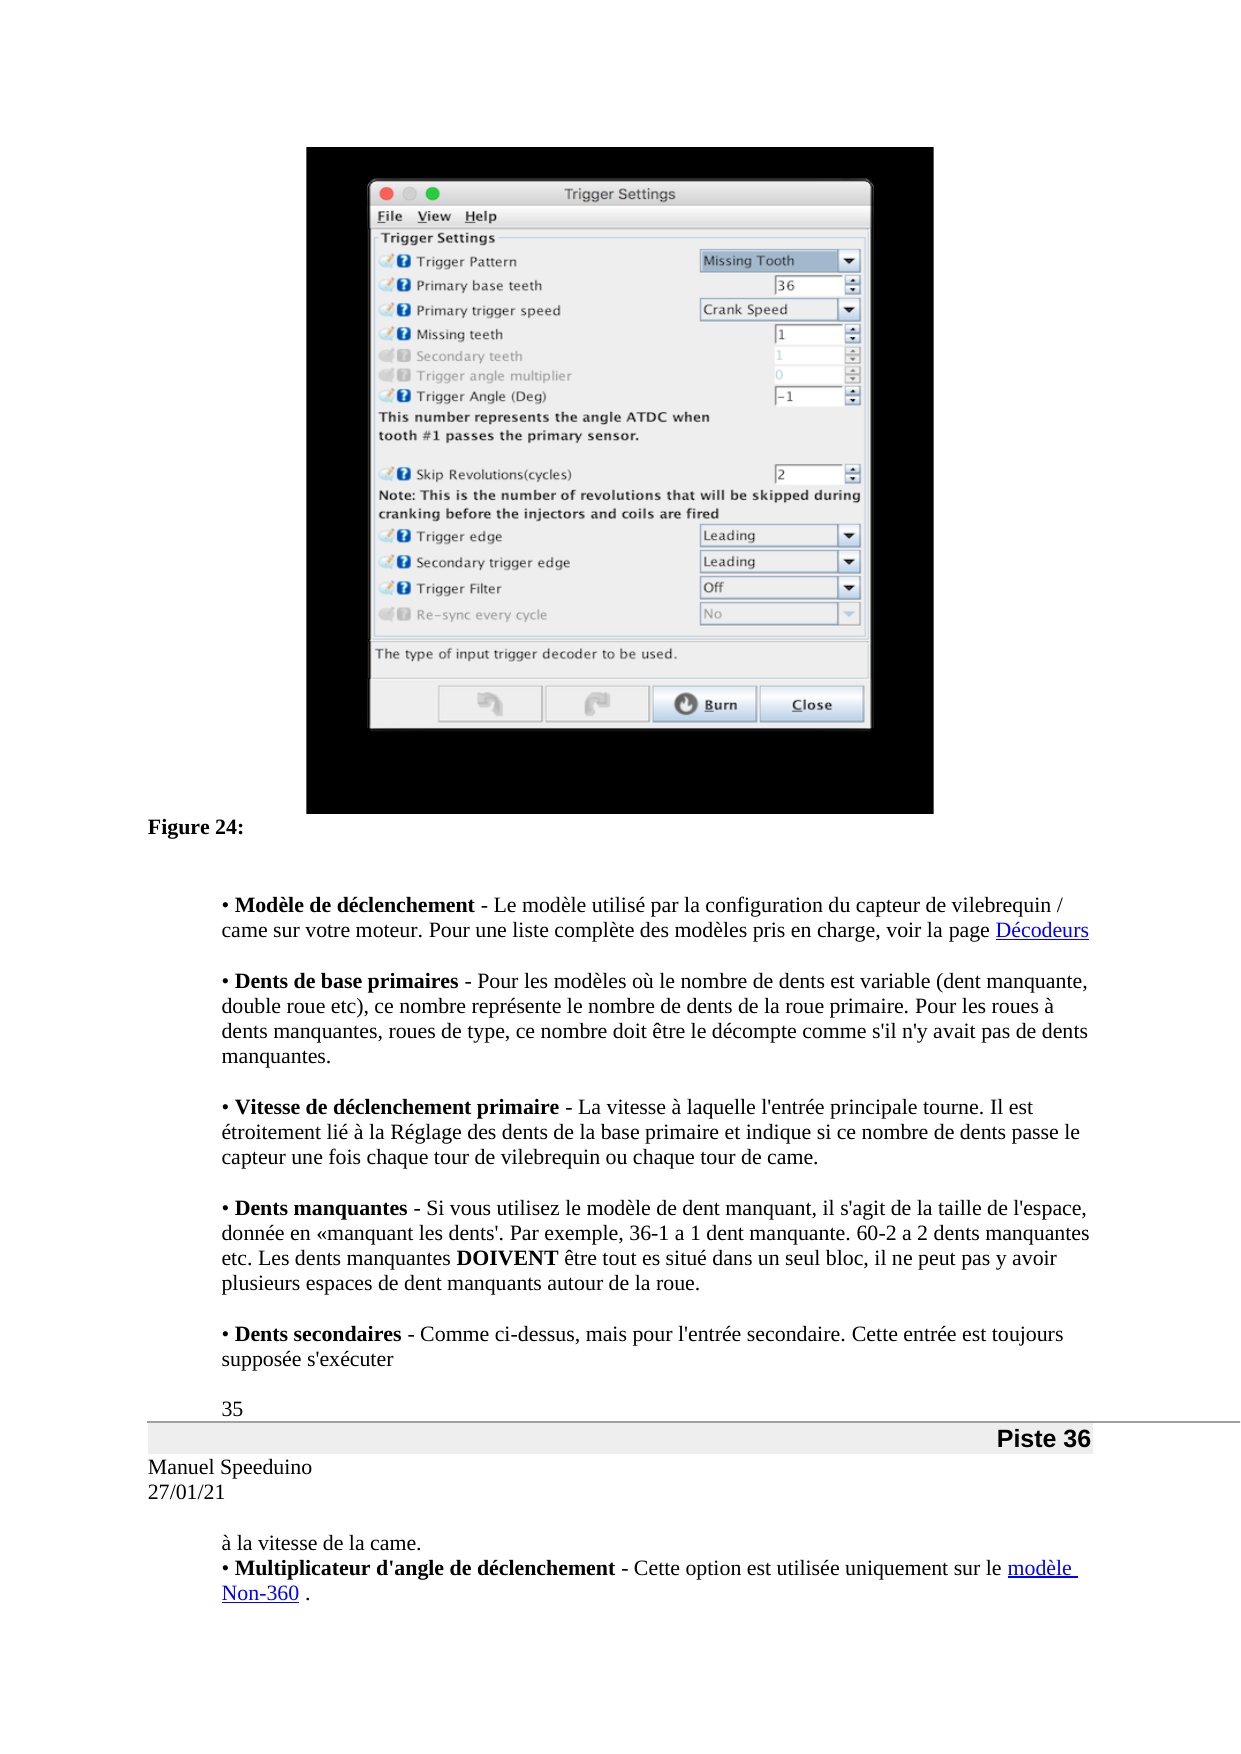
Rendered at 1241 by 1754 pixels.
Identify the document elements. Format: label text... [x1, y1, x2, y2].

table_header Piste 36 [148, 1423, 1093, 1454]
text • Dents secondaires - Comme ci-dessus, mais pour l'entrée secondaire. Cette entrée est toujours supposée s'exécuter [221, 1321, 1093, 1371]
text à la vitesse de la came. [148, 1529, 1093, 1555]
text • Multiplicateur d'angle de déclenchement - Cette option est utilisée uniquement sur le modèle Non-360 . [221, 1555, 1093, 1605]
text • Dents de base primaires - Pour les modèles où le nombre de dents est variable (dent manquante, double roue etc), ce nombre représente le nombre de dents de la roue primaire. Pour les roues à dents manquantes, roues de type, ce nombre doit être le décompte comme s'il n'y avait pas de dents manquantes. [221, 968, 1093, 1069]
text 35 [221, 1396, 1093, 1421]
text • Modèle de déclenchement - Le modèle utilisé par la configuration du capteur de vilebrequin / came sur votre moteur. Pour une liste complète des modèles pris en charge, voir la page Décodeurs [221, 892, 1093, 943]
text • Dents manquantes - Si vous utilisez le modèle de dent manquant, il s'agit de la taille de l'espace, donnée en «manquant les dents'. Par exemple, 36-1 a 1 dent manquante. 60-2 a 2 dents manquantes etc. Les dents manquantes DOIVENT être tout es situé dans un seul bloc, il ne peut pas y avoir plusieurs espaces de dent manquants autour de la roue. [221, 1195, 1093, 1296]
text 27/01/21 [148, 1479, 1093, 1504]
text • Vitesse de déclenchement primaire - La vitesse à laquelle l'entrée principale tourne. Il est étroitement lié à la Réglage des dents de la base primaire et indique si ce nombre de dents passe le capteur une fois chaque tour de vilebrequin ou chaque tour de came. [221, 1094, 1093, 1169]
text Manuel Speeduino [148, 1454, 1093, 1479]
text Figure 24: Boîte de dialogue des paramètres de déclenchement [148, 814, 1093, 839]
